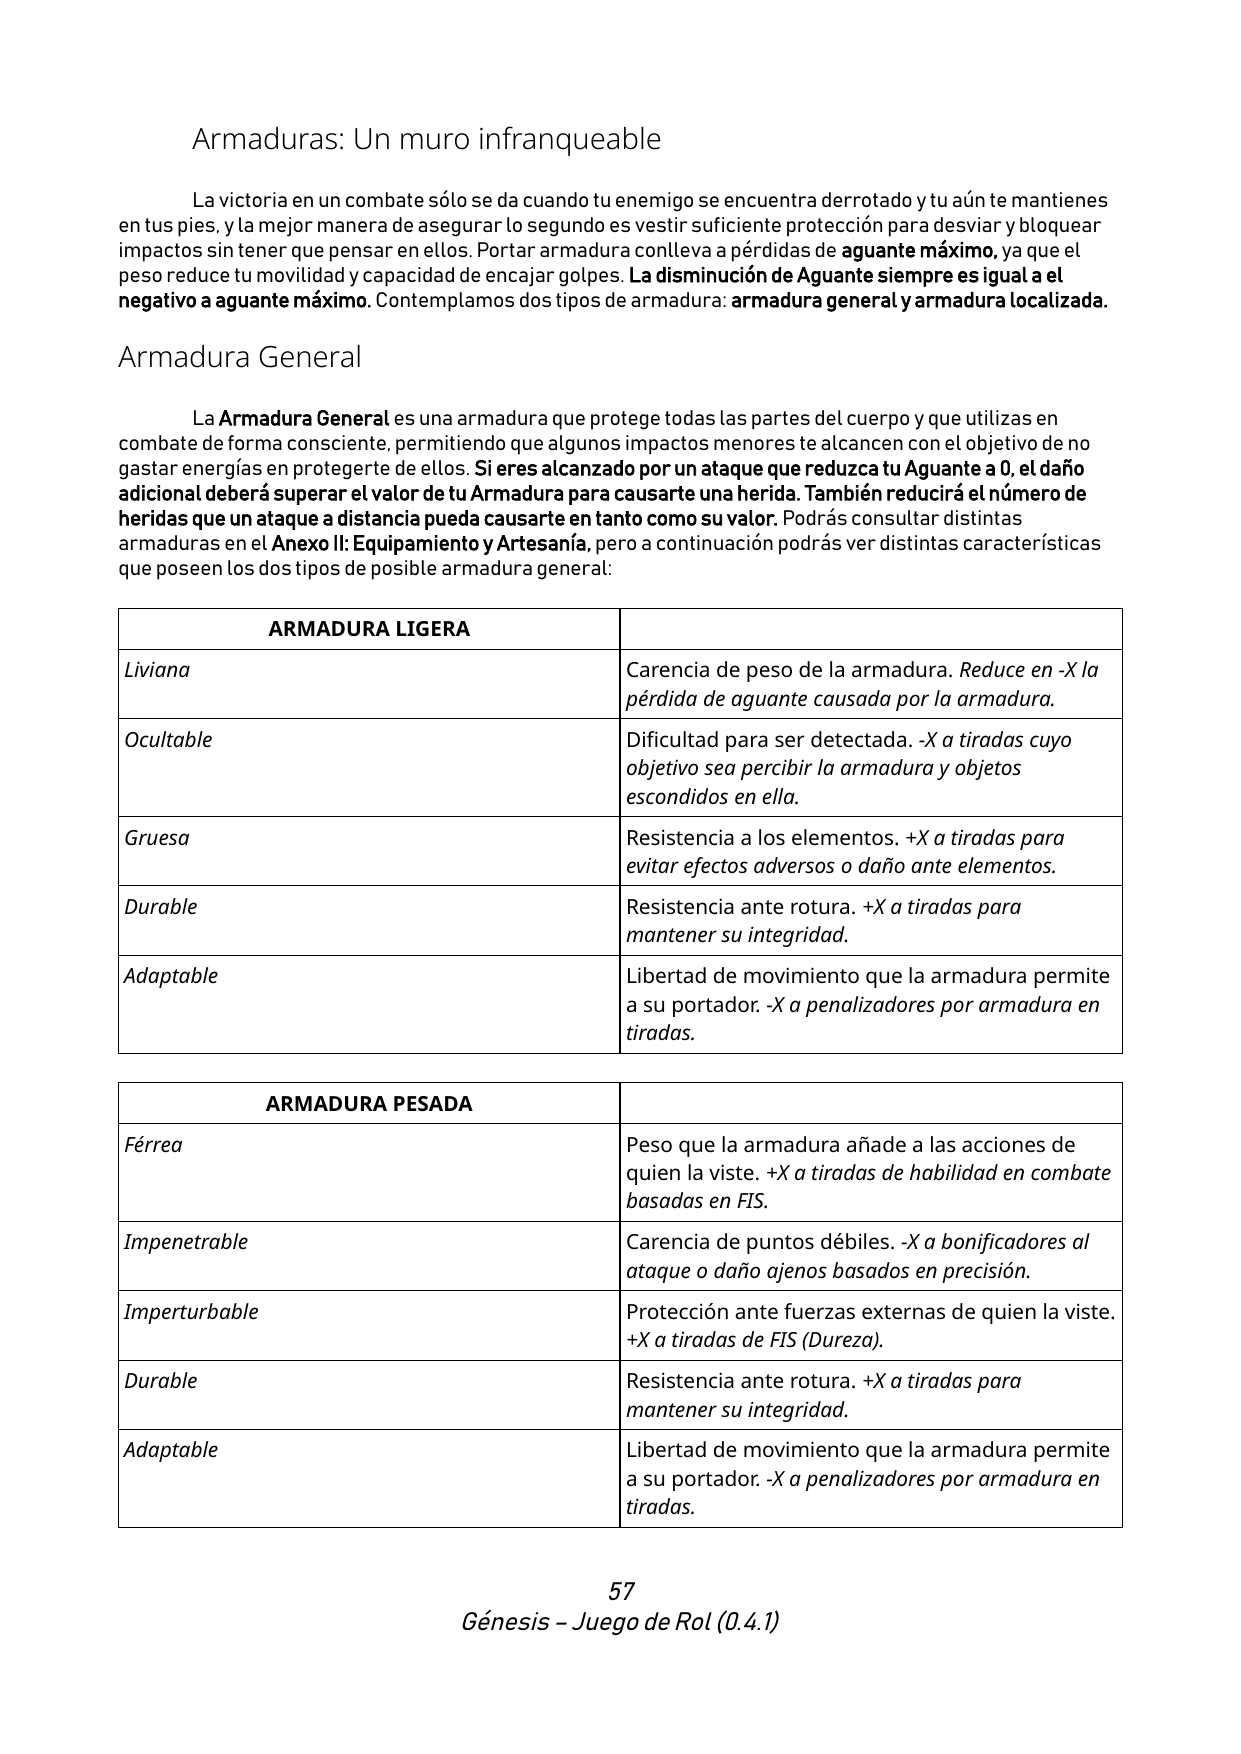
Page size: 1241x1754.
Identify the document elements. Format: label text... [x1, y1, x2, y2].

subtitle Armaduras: Un muro infranqueable [118, 118, 1122, 158]
table_cell Resistencia a los elementos. +X a tiradas para evitar efectos adversos o daño ante elementos. [621, 817, 1122, 885]
table_cell Carencia de peso de la armadura. Reduce en -X la pérdida de aguante causada por la armadura. [621, 650, 1122, 718]
table_cell Adaptable [119, 1430, 619, 1527]
table_cell Peso que la armadura añade a las acciones de quien la viste. +X a tiradas de habilidad en combate basadas en FIS. [621, 1124, 1122, 1221]
table_cell Libertad de movimiento que la armadura permite a su portador. -X a penalizadores por armadura en tiradas. [621, 1430, 1122, 1527]
table_cell Férrea [119, 1124, 619, 1221]
table_cell Gruesa [119, 817, 619, 885]
table_cell Resistencia ante rotura. +X a tiradas para mantener su integridad. [621, 886, 1122, 955]
table_cell Carencia de puntos débiles. -X a bonificadores al ataque o daño ajenos basados en precisión. [621, 1222, 1122, 1290]
table_cell Durable [119, 1361, 619, 1429]
table_header [621, 609, 1122, 649]
table_cell Imperturbable [119, 1291, 619, 1359]
table_cell Durable [119, 886, 619, 955]
table_cell Ocultable [119, 719, 619, 816]
table_header [621, 1083, 1122, 1123]
table_cell Dificultad para ser detectada. -X a tiradas cuyo objetivo sea percibir la armadura y objetos escondidos en ella. [621, 719, 1122, 816]
table_cell Protección ante fuerzas externas de quien la viste. +X a tiradas de FIS (Dureza). [621, 1291, 1122, 1359]
table_header ARMADURA LIGERA [119, 609, 619, 649]
table_cell Resistencia ante rotura. +X a tiradas para mantener su integridad. [621, 1361, 1122, 1429]
subtitle Armadura General [118, 336, 1122, 376]
table_header ARMADURA PESADA [119, 1083, 619, 1123]
table_cell Impenetrable [119, 1222, 619, 1290]
table_cell Libertad de movimiento que la armadura permite a su portador. -X a penalizadores por armadura en tiradas. [621, 956, 1122, 1052]
text La Armadura General es una armadura que protege todas las partes del cuerpo y que utilizas en combate de forma consciente, permitiendo que algunos impactos menores te alcancen con el objetivo de no gastar energías en protegerte de ellos. Si eres alcanzado por un ataque que reduzca tu Aguante a 0, el daño adicional deberá superar el valor de tu Armadura para causarte una herida. También reducirá el número de heridas que un ataque a distancia pueda causarte en tanto como su valor. Podrás consultar distintas armaduras en el Anexo II: Equipamiento y Artesanía, pero a continuación podrás ver distintas características que poseen los dos tipos de posible armadura general: [118, 404, 1122, 579]
table_cell Liviana [119, 650, 619, 718]
table_cell Adaptable [119, 956, 619, 1052]
text La victoria en un combate sólo se da cuando tu enemigo se encuentra derrotado y tu aún te mantienes en tus pies, y la mejor manera de asegurar lo segundo es vestir suficiente protección para desviar y bloquear impactos sin tener que pensar en ellos. Portar armadura conlleva a pérdidas de aguante máximo, ya que el peso reduce tu movilidad y capacidad de encajar golpes. La disminución de Aguante siempre es igual a el negativo a aguante máximo. Contemplamos dos tipos de armadura: armadura general y armadura localizada. [118, 186, 1122, 311]
